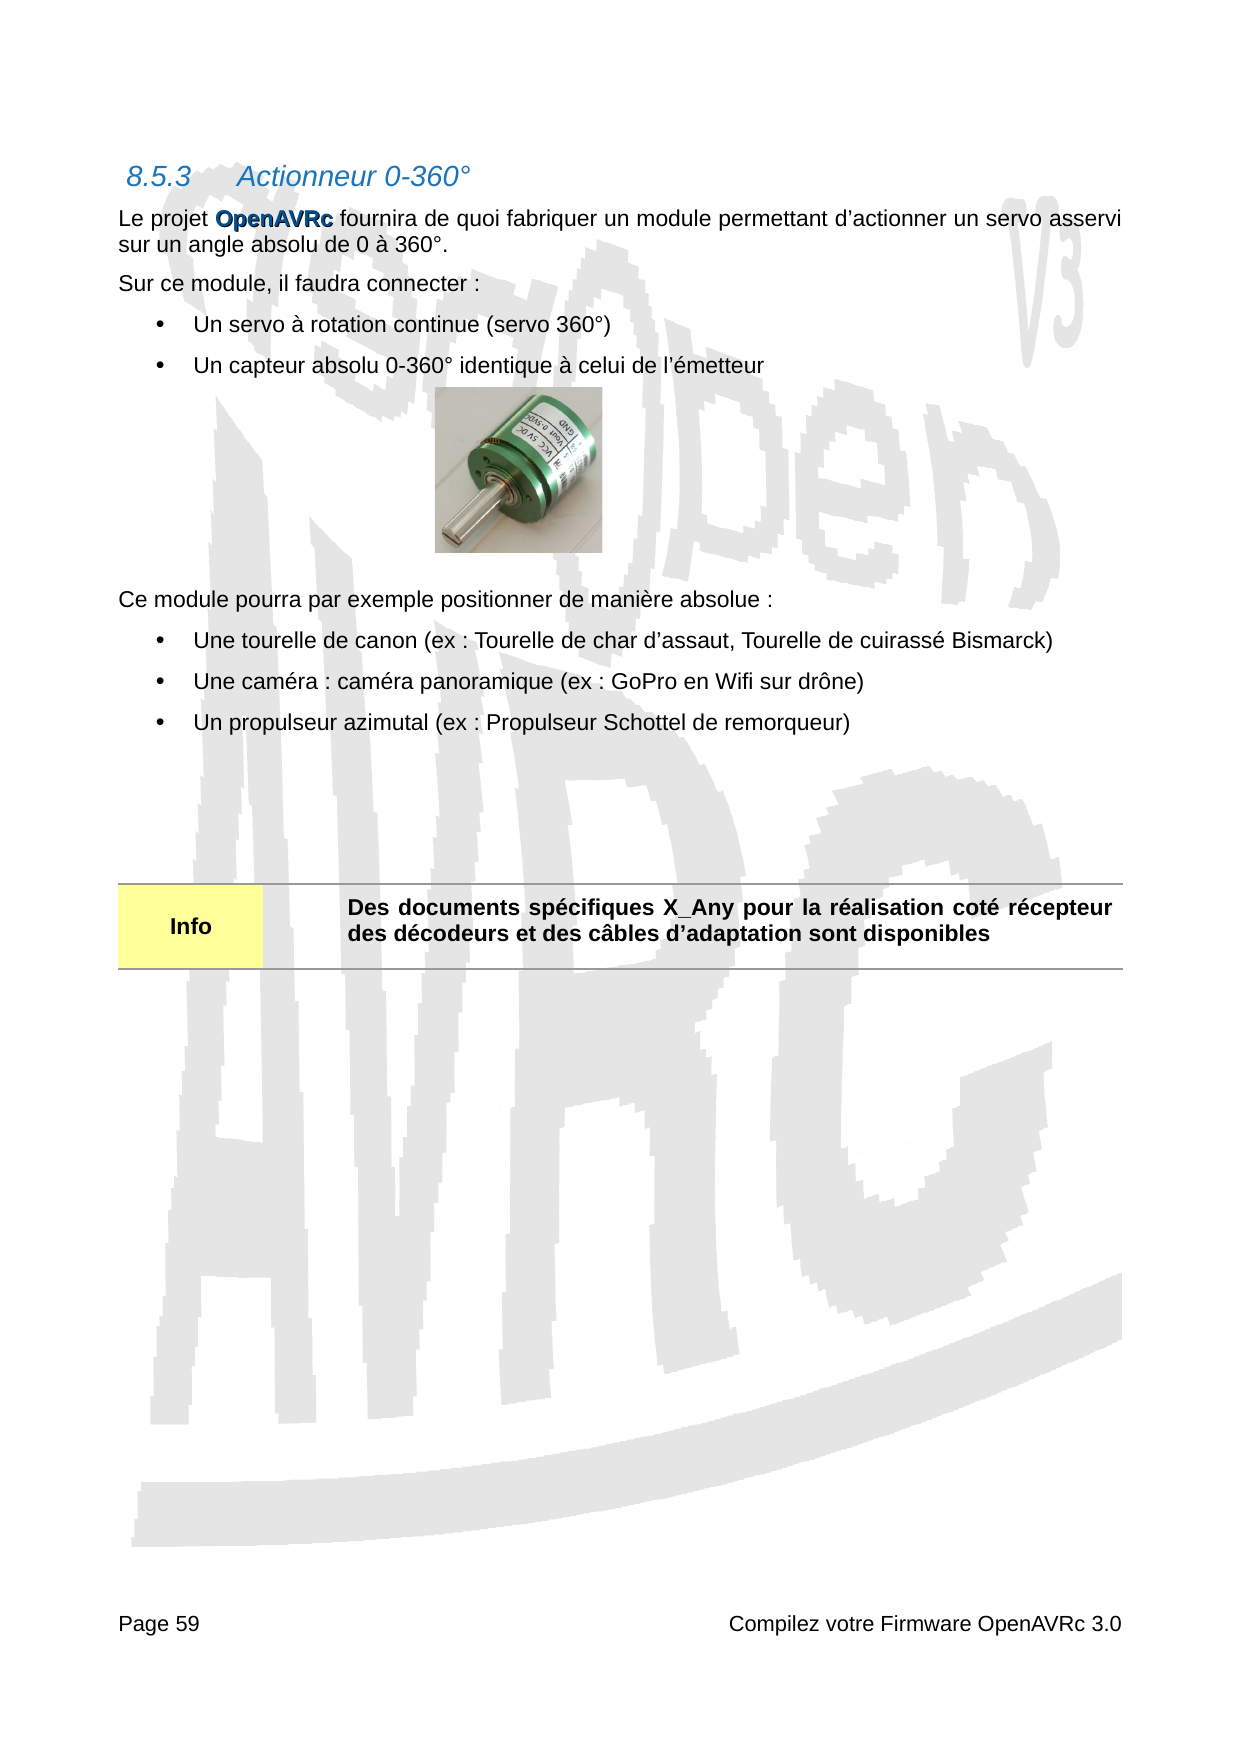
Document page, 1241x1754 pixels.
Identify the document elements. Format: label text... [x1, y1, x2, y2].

text Le projet OpenAVRc fournira de quoi fabriquer un module permettant d’actionner un servo asservi sur un angle absolu de 0 à 360°. [118, 205, 1122, 258]
text Ce module pourra par exemple positionner de manière absolue : [118, 586, 1122, 612]
list Un servo à rotation continue (servo 360°) [156, 309, 1122, 338]
list Une tourelle de canon (ex : Tourelle de char d’assaut, Tourelle de cuirassé Bismarck) [156, 625, 1122, 653]
picture [434, 387, 603, 553]
subtitle Actionneur 0-360° [118, 159, 1122, 193]
list Une caméra : caméra panoramique (ex : GoPro en Wifi sur drône) [156, 666, 1122, 695]
list Un capteur absolu 0-360° identique à celui de l’émetteur [156, 350, 1122, 379]
table_header Info [118, 885, 263, 968]
text Sur ce module, il faudra connecter : [118, 270, 1122, 297]
table_header Des documents spécifiques X_Any pour la réalisation coté récepteur des décodeurs et des câbles d’adaptation sont disponibles [264, 885, 1122, 968]
list Un propulseur azimutal (ex : Propulseur Schottel de remorqueur) [156, 707, 1122, 736]
